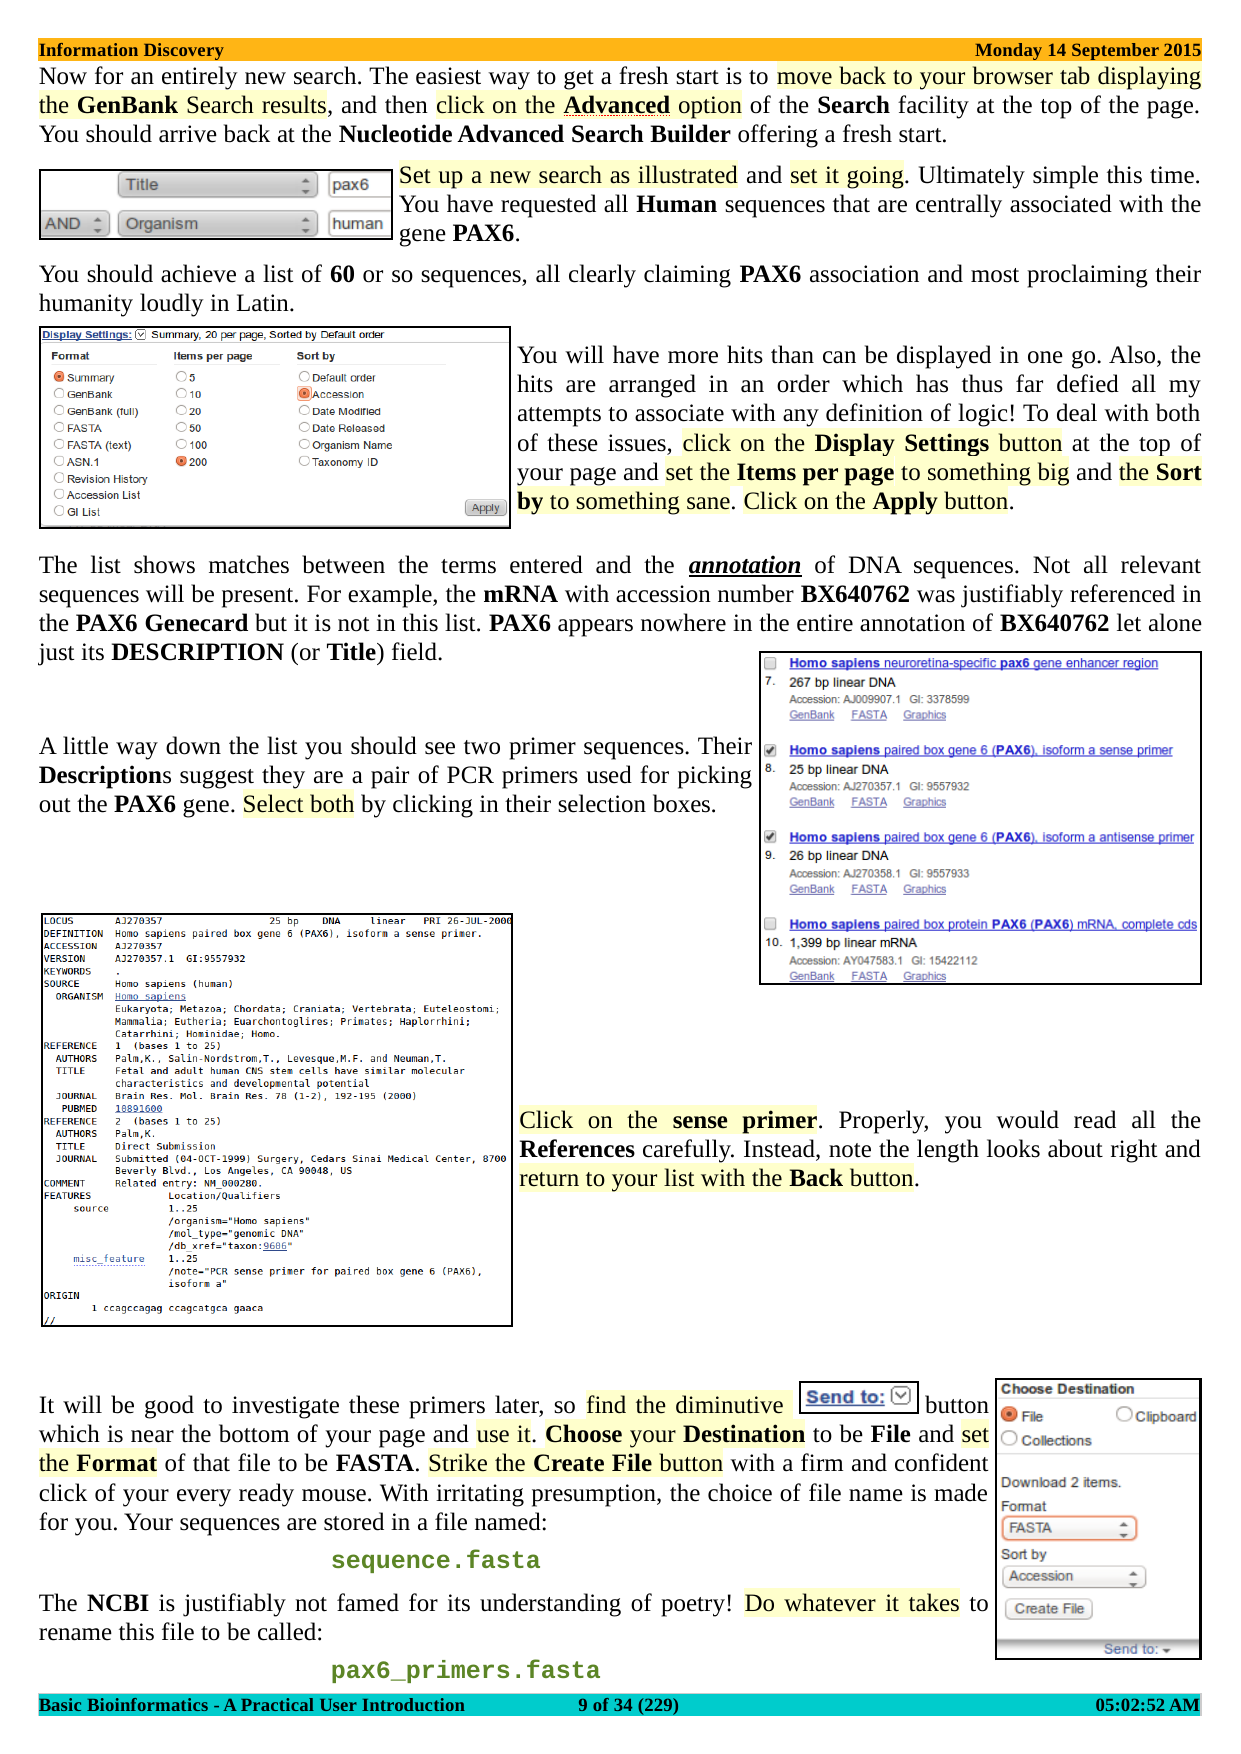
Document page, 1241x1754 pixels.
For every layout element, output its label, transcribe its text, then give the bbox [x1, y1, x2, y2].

picture [997, 1380, 1199, 1658]
picture [41, 171, 391, 238]
text The NCBI is justifiably not famed for its understanding of poetry! Do whatever it takes to rename this file to be called: [38, 1588, 995, 1646]
picture [43, 915, 511, 1325]
text pax6_primers.fasta [38, 1657, 1202, 1686]
text The list shows matches between the terms entered and the annotation of DNA sequences. Not all relevant sequences will be present. For example, the mRNA with accession number BX640762 was justifiably referenced in the PAX6 Genecard but it is not in this list. PAX6 appears nowhere in the entire annotation of BX640762 let alone just its DESCRIPTION (or Title) field. [38, 550, 1202, 666]
text You should achieve a list of 60 or so sequences, all clearly claiming PAX6 association and most proclaiming their humanity loudly in Latin. [38, 258, 1202, 317]
text You will have more hits than can be displayed in one go. Also, the hits are arranged in an order which has thus far defied all my attempts to associate with any definition of logic! To deal with both of these issues, click on the Display Settings button at the top of your page and set the Items per page to something big and the Sort by to something sane. Click on the Apply button. [511, 340, 1202, 514]
text Click on the sense primer. Properly, you would read all the References carefully. Instead, note the length looks about right and return to your list with the Back button. [513, 1105, 1202, 1192]
picture [761, 653, 1200, 983]
text A little way down the list you should see two primer sequences. Their Descriptions suggest they are a pair of PCR primers used for picking out the PAX6 gene. Select both by clicking in their selection boxes. [38, 731, 759, 818]
picture [41, 328, 509, 527]
text sequence.fasta [38, 1547, 995, 1576]
picture [801, 1383, 917, 1412]
text Set up a new search as illustrated and set it going. Ultimately simple this time. You have requested all Human sequences that are centrally associated with the gene PAX6. [38, 159, 1202, 247]
text Now for an entirely new search. The easiest way to get a fresh start is to move back to your browser tab displaying the GenBank Search results, and then click on the Advanced option of the Search facility at the top of the page. You should arrive back at the Nucleotide Advanced Search Builder offering a fresh start. [38, 61, 1202, 148]
text It will be good to investigate these primers later, so find the diminutive button which is near the bottom of your page and use it. Choose your Destination to be File and set the Format of that file to be FASTA. Strike the Create File button with a firm and confident click of your every ready mouse. With irritating presumption, the choice of file name is made for you. Your sequences are stored in a file named: [38, 1381, 995, 1536]
